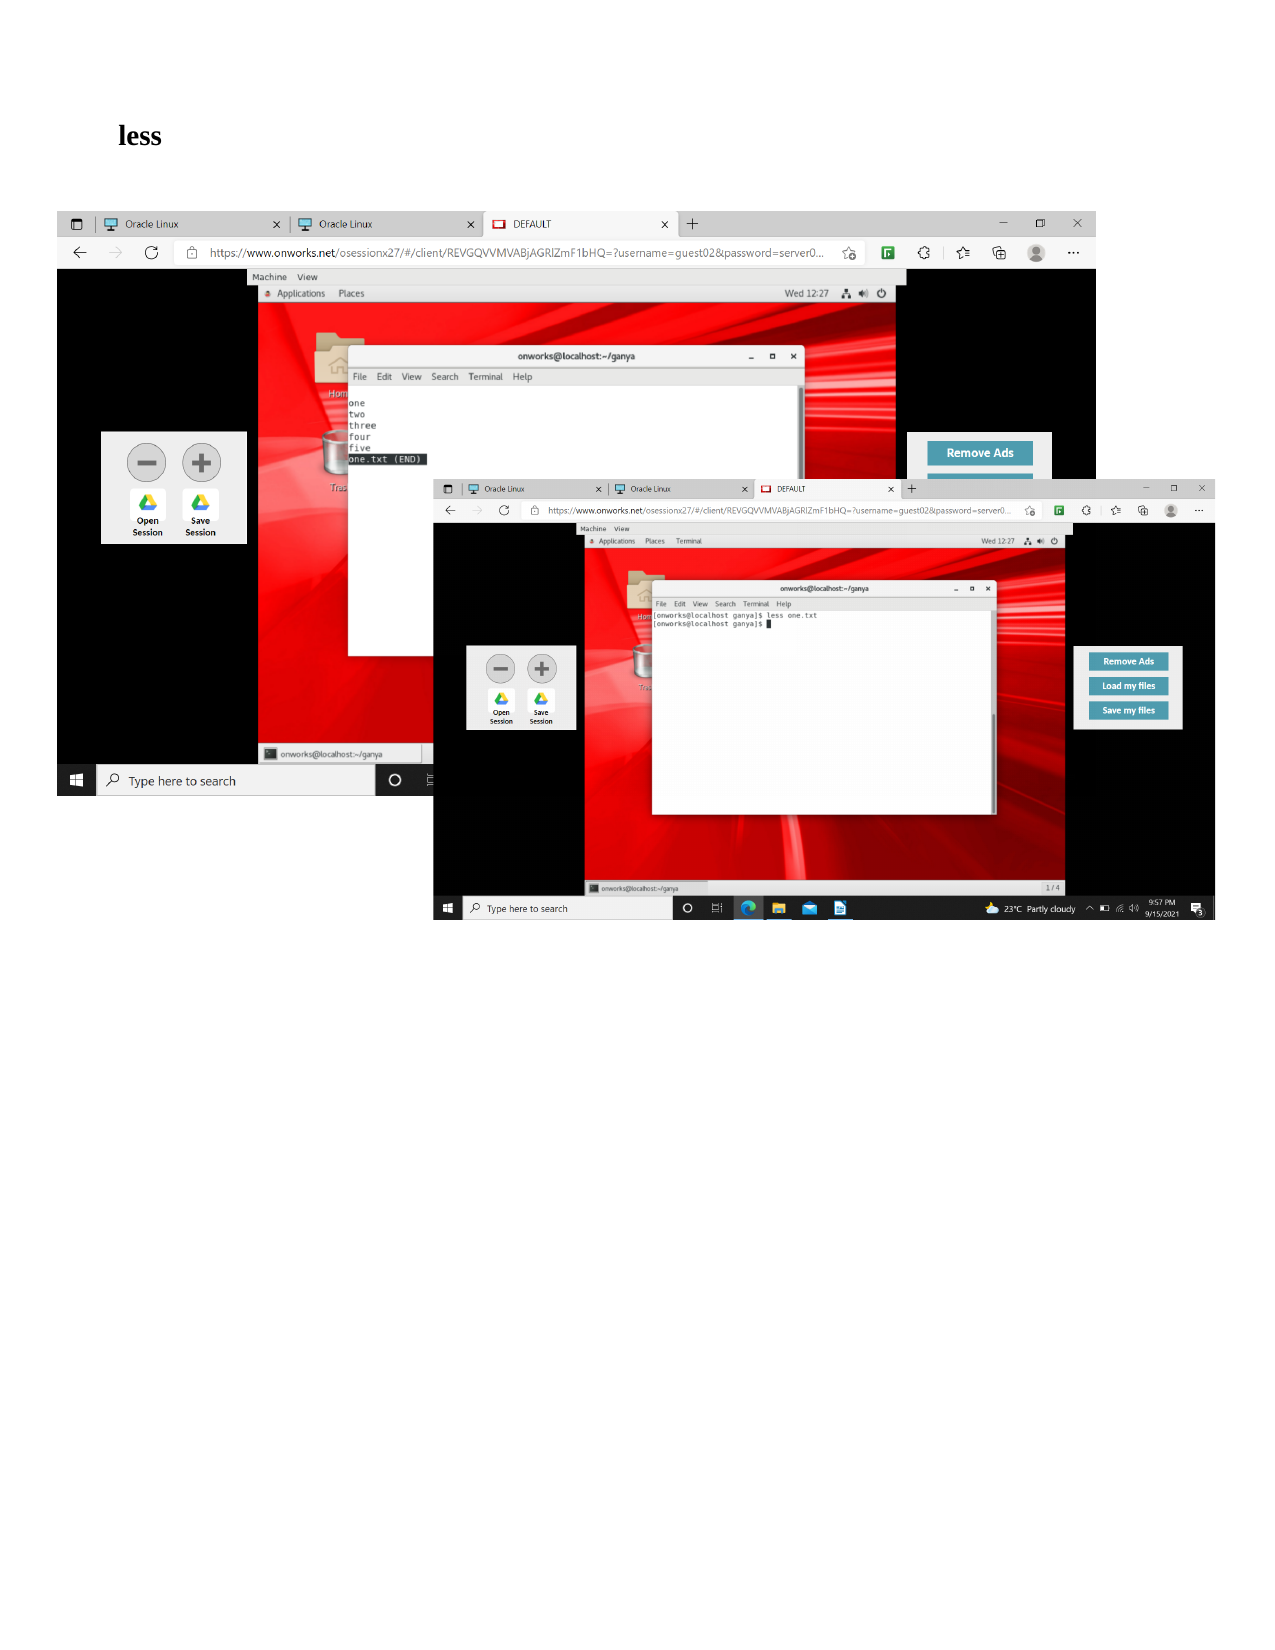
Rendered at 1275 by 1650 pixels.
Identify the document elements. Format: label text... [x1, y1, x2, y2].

picture [57, 211, 1216, 920]
text less [118, 118, 1157, 152]
